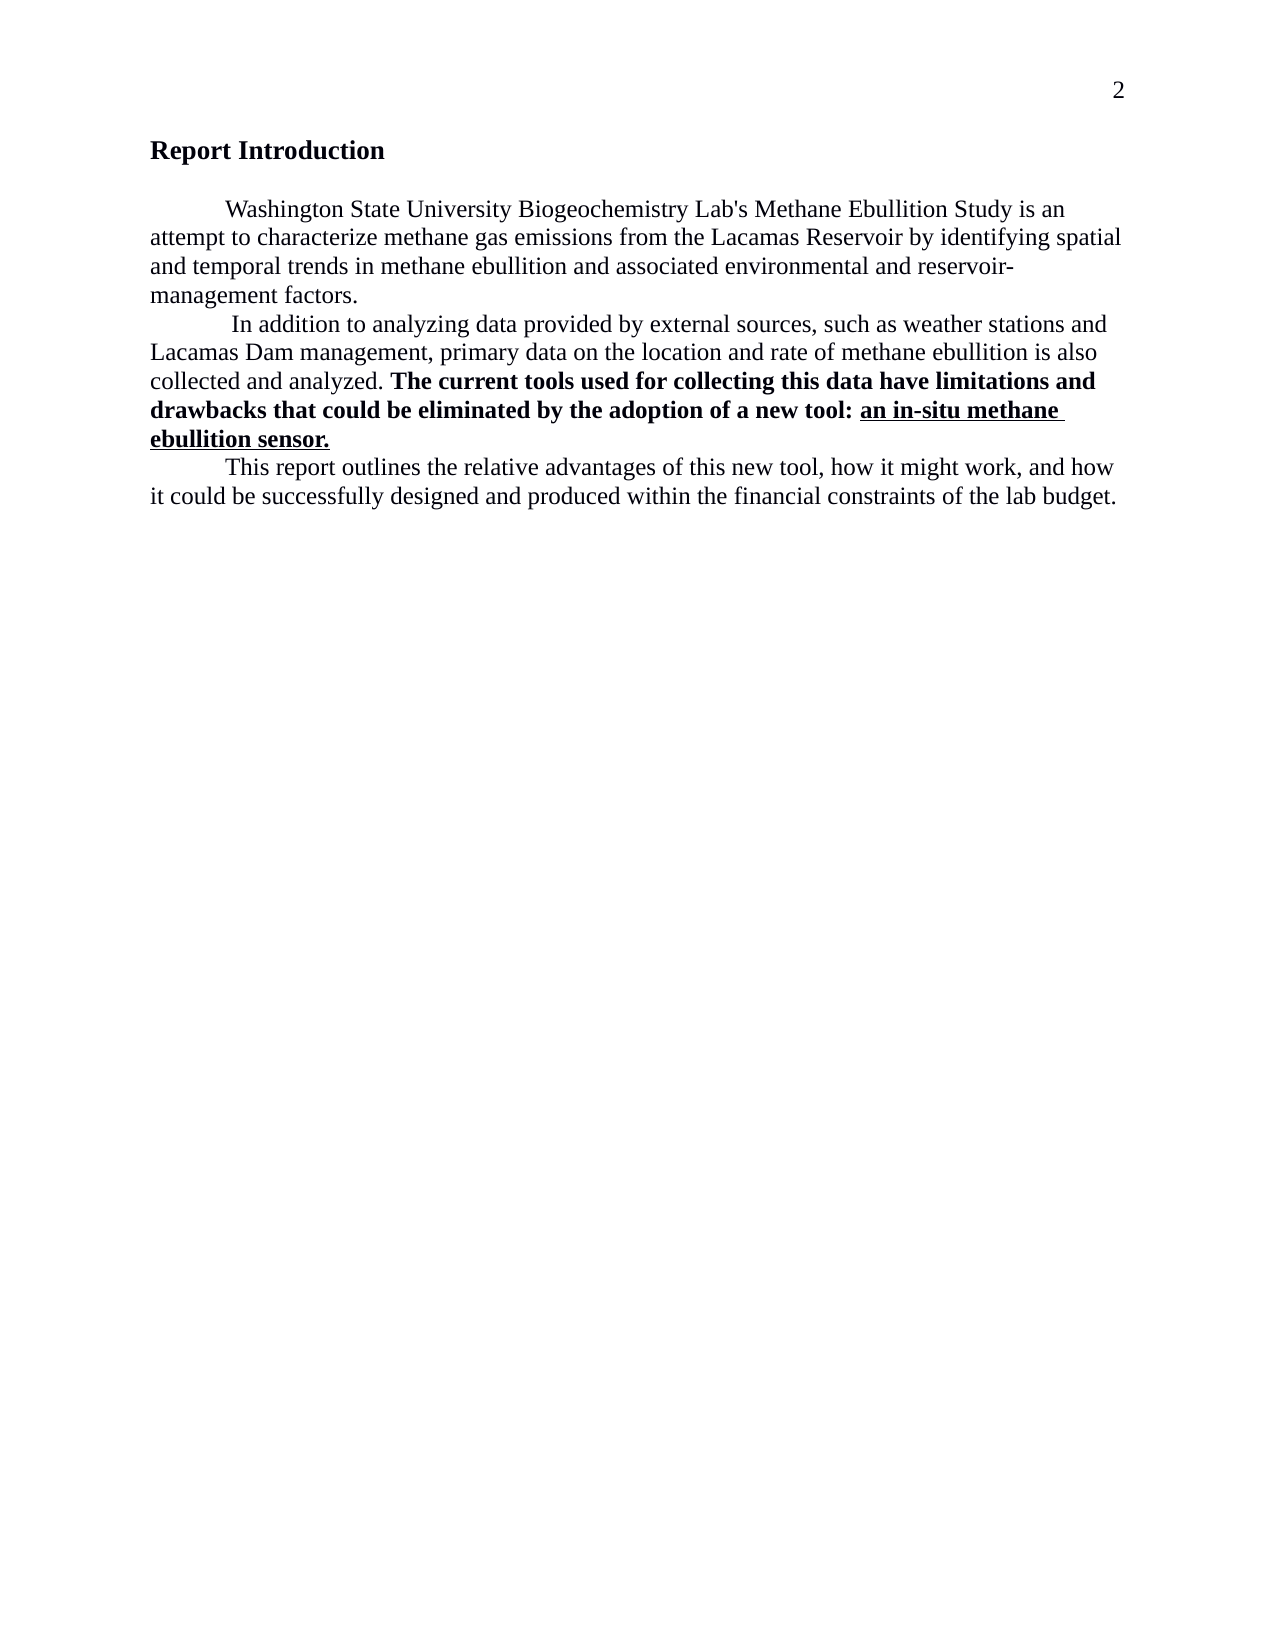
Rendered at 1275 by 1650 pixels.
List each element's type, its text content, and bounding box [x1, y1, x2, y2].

text In addition to analyzing data provided by external sources, such as weather stations and Lacamas Dam management, primary data on the location and rate of methane ebullition is also collected and analyzed. The current tools used for collecting this data have limitations and drawbacks that could be eliminated by the adoption of a new tool: an in-situ methane ebullition sensor. [150, 309, 1125, 452]
text Washington State University Biogeochemistry Lab's Methane Ebullition Study is an attempt to characterize methane gas emissions from the Lacamas Reservoir by identifying spatial and temporal trends in methane ebullition and associated environmental and reservoir-management factors. [150, 194, 1125, 309]
text This report outlines the relative advantages of this new tool, how it might work, and how it could be successfully designed and produced within the financial constraints of the lab budget. [150, 452, 1125, 510]
text Report Introduction [150, 134, 1125, 165]
